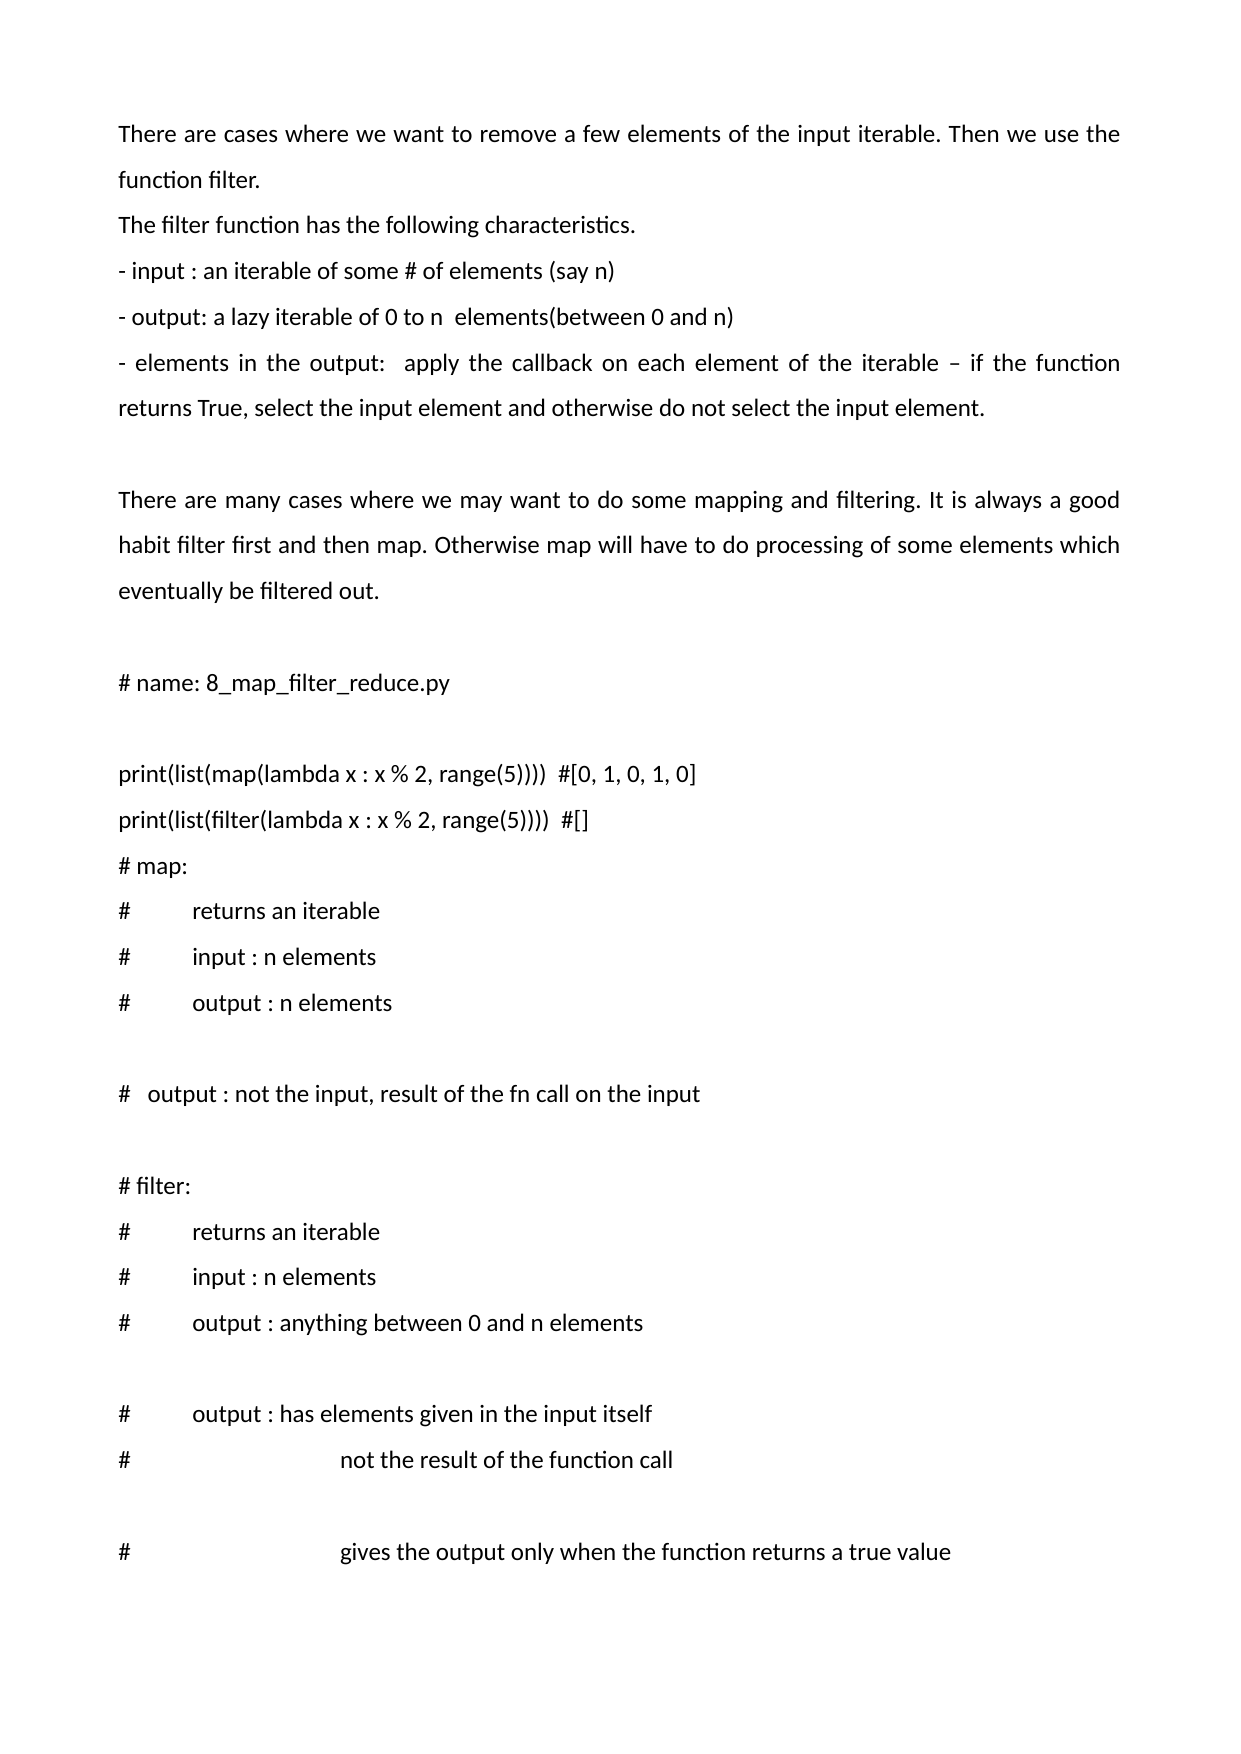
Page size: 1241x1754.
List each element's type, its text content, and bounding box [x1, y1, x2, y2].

text # map: [118, 850, 1122, 880]
text # returns an iterable [118, 1216, 1122, 1246]
text print(list(map(lambda x : x % 2, range(5)))) #[0, 1, 0, 1, 0] [118, 758, 1122, 789]
text # input : n elements [118, 941, 1122, 972]
text There are many cases where we may want to do some mapping and filtering. It is always a good habit filter first and then map. Otherwise map will have to do processing of some elements which eventually be filtered out. [118, 484, 1122, 606]
text - elements in the output: apply the callback on each element of the iterable – if the function returns True, select the input element and otherwise do not select the input element. [118, 347, 1122, 423]
text # output : anything between 0 and n elements [118, 1307, 1122, 1338]
text # input : n elements [118, 1261, 1122, 1292]
text # not the result of the function call [118, 1444, 1122, 1475]
text # gives the output only when the function returns a true value [118, 1536, 1122, 1566]
text print(list(filter(lambda x : x % 2, range(5)))) #[] [118, 804, 1122, 834]
text The filter function has the following characteristics. [118, 209, 1122, 240]
text There are cases where we want to remove a few elements of the input iterable. Then we use the function filter. [118, 118, 1122, 194]
text # filter: [118, 1170, 1122, 1200]
text # returns an iterable [118, 896, 1122, 926]
text # output : not the input, result of the fn call on the input [118, 1078, 1122, 1109]
text - input : an iterable of some # of elements (say n) [118, 255, 1122, 286]
text # output : has elements given in the input itself [118, 1398, 1122, 1429]
text # name: 8_map_filter_reduce.py [118, 667, 1122, 697]
text - output: a lazy iterable of 0 to n elements(between 0 and n) [118, 301, 1122, 332]
text # output : n elements [118, 987, 1122, 1017]
